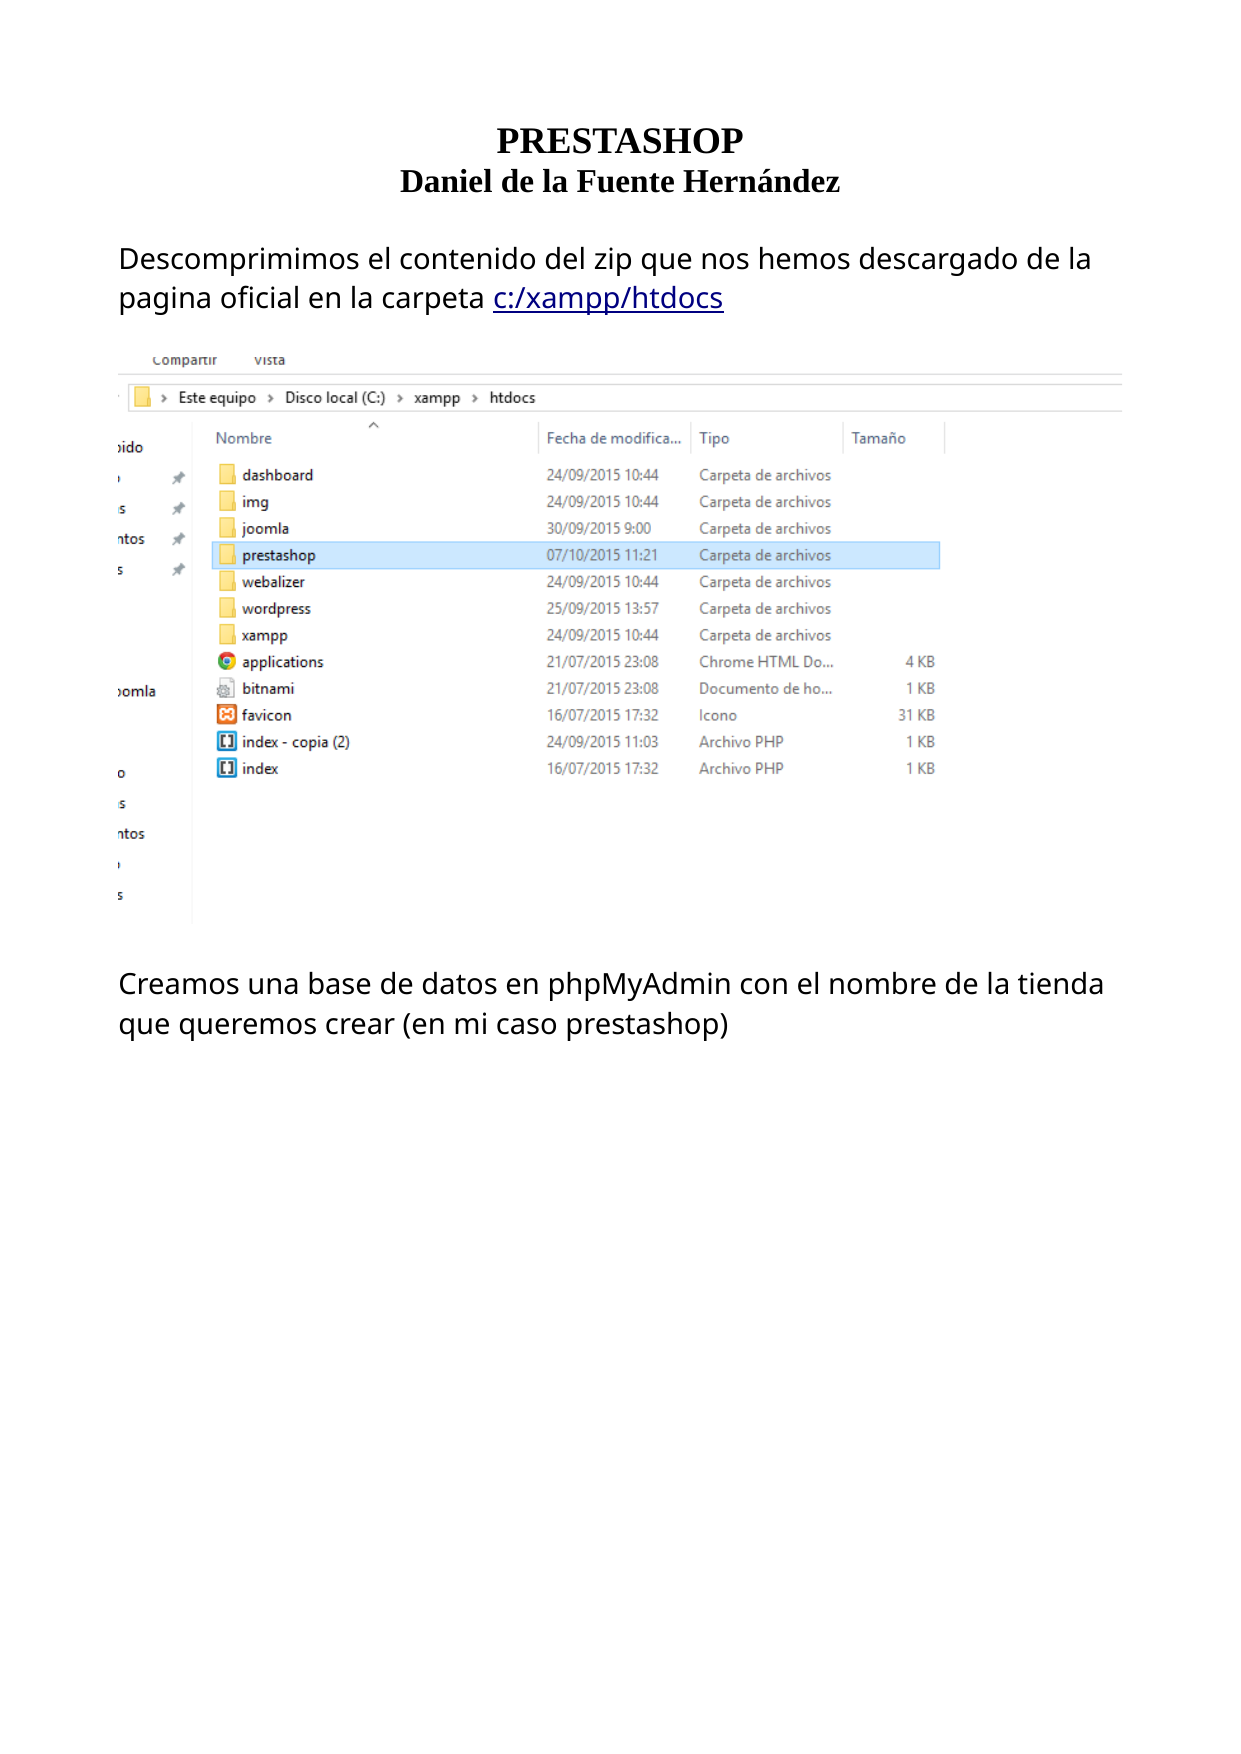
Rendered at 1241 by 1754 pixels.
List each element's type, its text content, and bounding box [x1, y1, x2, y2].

text PRESTASHOP [118, 118, 1122, 161]
text Descomprimimos el contenido del zip que nos hemos descargado de la pagina oficial en la carpeta c:/xampp/htdocs [118, 238, 1122, 317]
text Creamos una base de datos en phpMyAdmin con el nombre de la tienda que queremos crear (en mi caso prestashop) [118, 963, 1122, 1043]
picture [118, 357, 1123, 924]
text Daniel de la Fuente Hernández [118, 161, 1122, 199]
